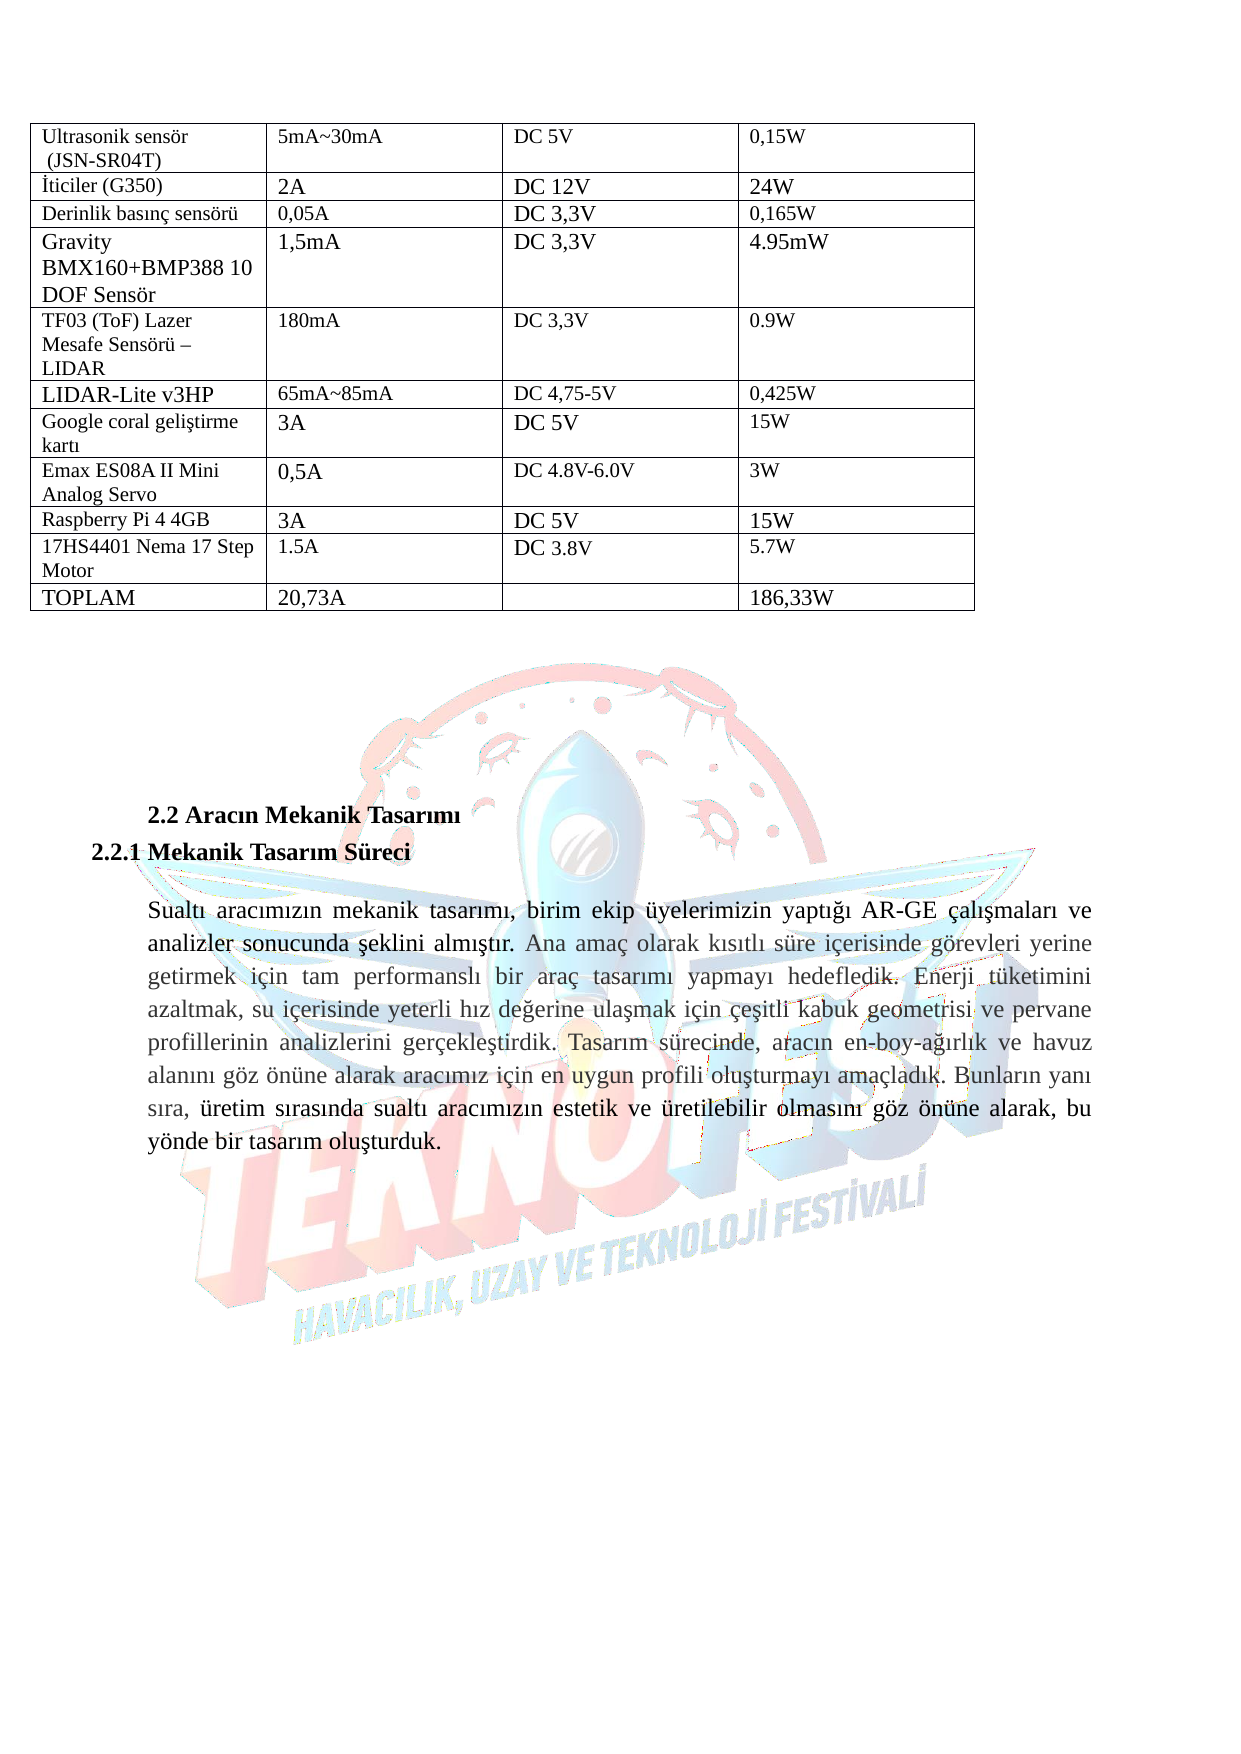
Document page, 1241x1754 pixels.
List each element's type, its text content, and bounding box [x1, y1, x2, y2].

table_cell Derinlik basınç sensörü [31, 201, 266, 227]
subtitle Mekanik Tasarım Süreci [91, 837, 127, 866]
table_cell DC 3,3V [503, 308, 738, 380]
table_cell Ultrasonik sensör (JSN-SR04T) [31, 124, 266, 172]
table_cell DC 3,3V [503, 201, 738, 227]
table_cell 3A [267, 409, 502, 457]
table_cell DC 12V [503, 173, 738, 199]
table_cell 3A [267, 507, 502, 533]
table_cell DC 5V [503, 409, 738, 457]
table_cell 5.7W [739, 534, 974, 582]
text Sualtı aracımızın mekanik tasarımı, birim ekip üyelerimizin yaptığı AR-GE çalışmaları ve analizler sonucunda şeklini almıştır. Ana amaç olarak kısıtlı süre içerisinde görevleri yerine getirmek için tam performanslı bir araç tasarımı yapmayı hedefledik. Enerji tüketimini azaltmak, su içerisinde yeterli hız değerine ulaşmak için çeşitli kabuk geometrisi ve pervane profillerinin analizlerini gerçekleştirdik. Tasarım sürecinde, aracın en-boy-ağırlık ve havuz alanını göz önüne alarak aracımız için en uygun profili oluşturmayı amaçladık. Bunların yanı sıra, üretim sırasında sualtı aracımızın estetik ve üretilebilir olmasını göz önüne alarak, bu yönde bir tasarım oluşturduk. [1039, 895, 1093, 1155]
table_cell Raspberry Pi 4 4GB [31, 507, 266, 533]
table_cell 65mA~85mA [267, 381, 502, 408]
picture [127, 663, 1039, 1345]
table_cell [503, 584, 738, 610]
table_cell 2A [267, 173, 502, 199]
table_cell 0,5A [267, 458, 502, 506]
table_cell Google coral geliştirme kartı [31, 409, 266, 457]
table_cell 20,73A [267, 584, 502, 610]
table_cell DC 3.8V [503, 534, 738, 582]
table_cell 24W [739, 173, 974, 199]
table_cell 15W [739, 409, 974, 457]
table_cell TF03 (ToF) Lazer Mesafe Sensörü – LIDAR [31, 308, 266, 380]
subtitle Aracın Mekanik Tasarımı [1039, 800, 1198, 829]
table_cell 0,15W [739, 124, 974, 172]
table_cell 5mA~30mA [267, 124, 502, 172]
table_cell TOPLAM [31, 584, 266, 610]
table_cell 180mA [267, 308, 502, 380]
table_cell DC 5V [503, 507, 738, 533]
table_cell 0.9W [739, 308, 974, 380]
table_cell 0,165W [739, 201, 974, 227]
table_cell 15W [739, 507, 974, 533]
table_cell 0,425W [739, 381, 974, 408]
table_cell 0,05A [267, 201, 502, 227]
table_cell 3W [739, 458, 974, 506]
table_cell 1,5mA [267, 228, 502, 307]
table_cell 4.95mW [739, 228, 974, 307]
table_cell DC 5V [503, 124, 738, 172]
table_cell 17HS4401 Nema 17 Step Motor [31, 534, 266, 582]
subtitle Mekanik Tasarım Süreci [1039, 837, 1198, 866]
table_cell DC 4,75-5V [503, 381, 738, 408]
table_cell DC 3,3V [503, 228, 738, 307]
table_cell Emax ES08A II Mini Analog Servo [31, 458, 266, 506]
table_cell İticiler (G350) [31, 173, 266, 199]
table_cell 1.5A [267, 534, 502, 582]
table_cell LIDAR-Lite v3HP [31, 381, 266, 408]
table_cell Gravity BMX160+BMP388 10 DOF Sensör [31, 228, 266, 307]
table_cell 186,33W [739, 584, 974, 610]
table_cell DC 4.8V-6.0V [503, 458, 738, 506]
